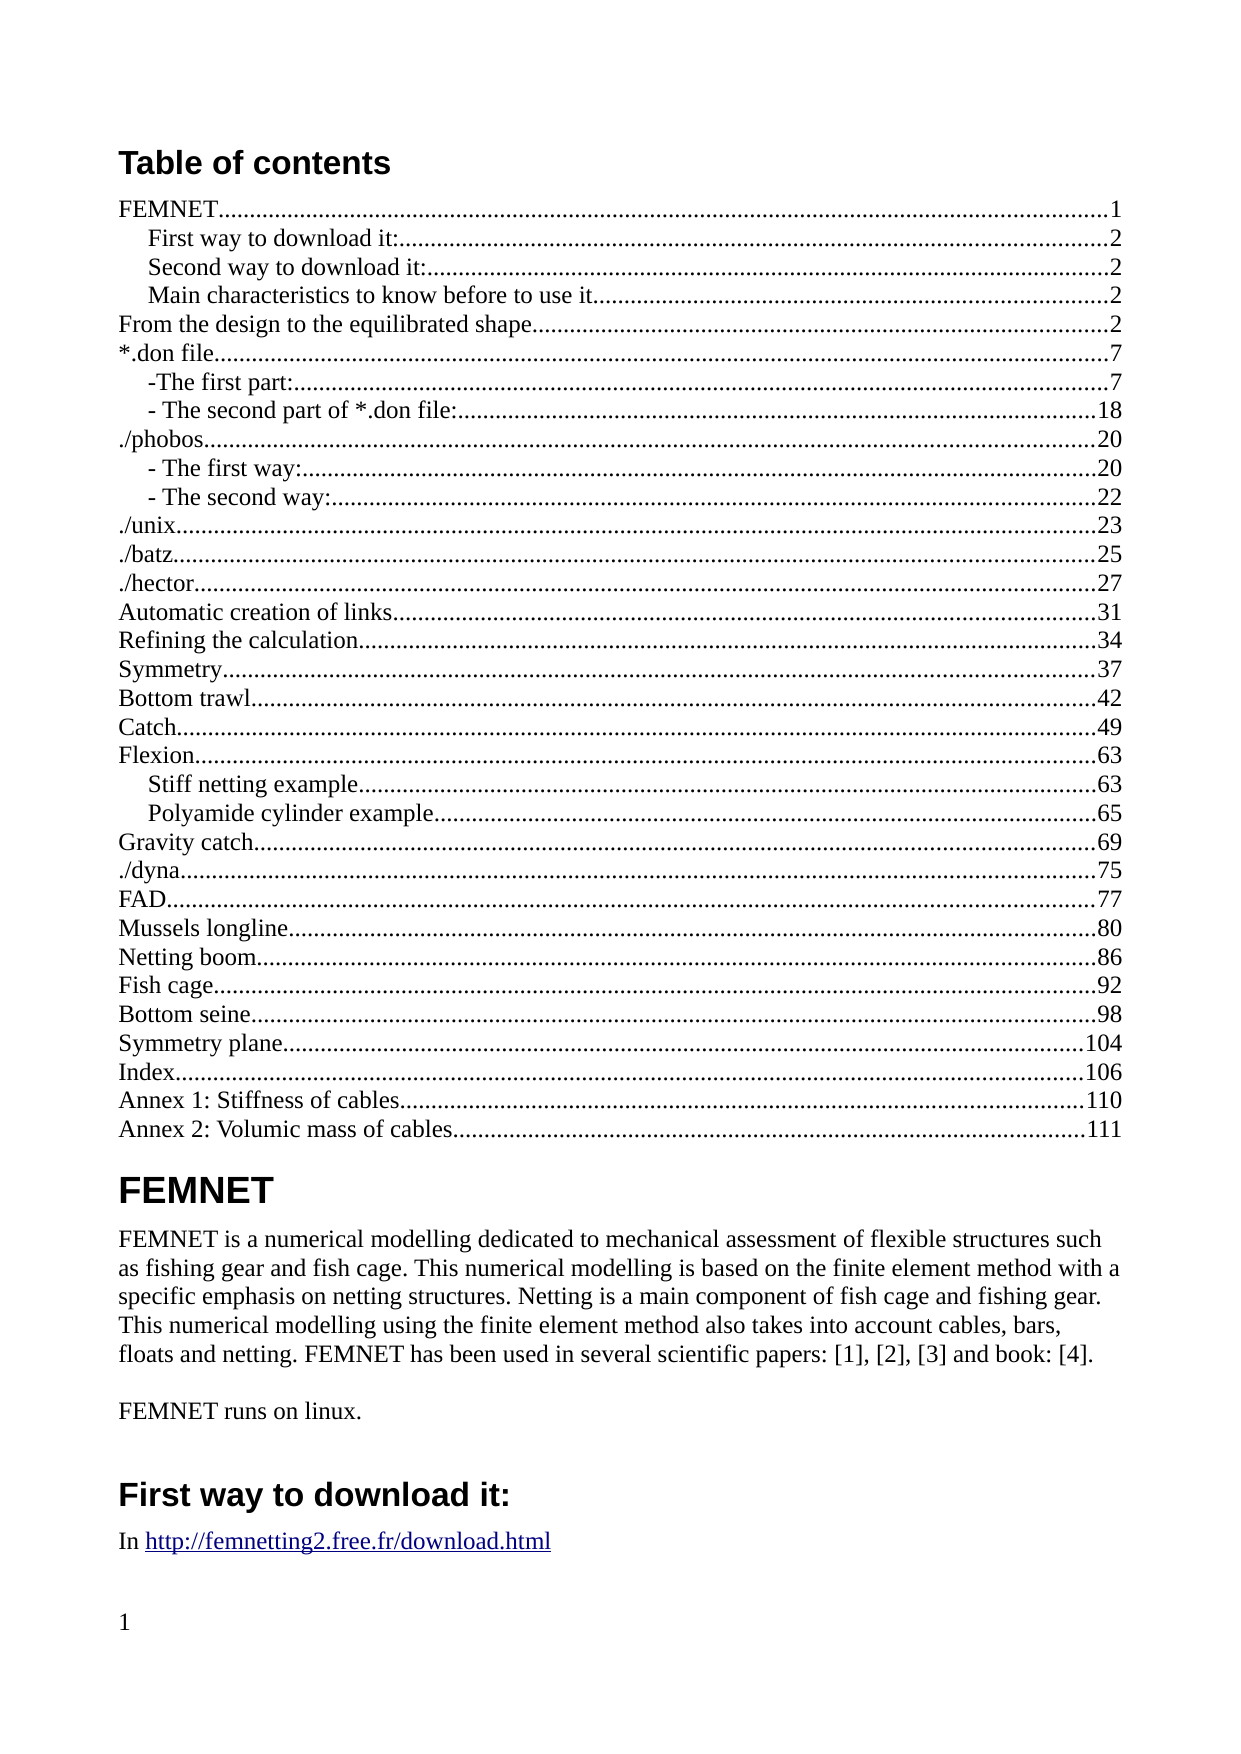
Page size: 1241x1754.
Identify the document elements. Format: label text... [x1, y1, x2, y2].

text Symmetry plane 104 [118, 1028, 1122, 1057]
text FEMNET runs on linux. [118, 1396, 1122, 1425]
text Catch 49 [118, 712, 1122, 740]
subtitle FEMNET [118, 1168, 1122, 1211]
text FEMNET is a numerical modelling dedicated to mechanical assessment of flexible structures such as fishing gear and fish cage. This numerical modelling is based on the finite element method with a specific emphasis on netting structures. Netting is a main component of fish cage and fishing gear. This numerical modelling using the finite element method also takes into account cables, bars, floats and netting. FEMNET has been used in several scientific papers: [1], [2], [3] and book: [4]. [118, 1224, 1122, 1368]
text FAD 77 [118, 884, 1122, 913]
text ./batz 25 [118, 539, 1122, 568]
text Annex 1: Stiffness of cables 110 [118, 1085, 1122, 1114]
subtitle Table of contents [118, 143, 1122, 182]
text ./phobos 20 [118, 424, 1122, 453]
text -The first part: 7 [148, 367, 1122, 395]
text Gravity catch 69 [118, 827, 1122, 855]
text Refining the calculation 34 [118, 625, 1122, 654]
text In http://femnetting2.free.fr/download.html [118, 1526, 1122, 1555]
text From the design to the equilibrated shape 2 [118, 309, 1122, 338]
text - The second way: 22 [148, 482, 1122, 510]
text Bottom seine 98 [118, 999, 1122, 1028]
text Netting boom 86 [118, 942, 1122, 970]
text - The first way: 20 [148, 453, 1122, 482]
text ./unix 23 [118, 510, 1122, 539]
text Mussels longline 80 [118, 913, 1122, 942]
text ./dyna 75 [118, 855, 1122, 884]
subtitle First way to download it: [118, 1475, 1122, 1513]
text Annex 2: Volumic mass of cables 111 [118, 1114, 1122, 1143]
text FEMNET 1 [118, 194, 1122, 223]
text Fish cage 92 [118, 970, 1122, 999]
text Main characteristics to know before to use it 2 [148, 280, 1122, 309]
text Bottom trawl 42 [118, 683, 1122, 712]
text Symmetry 37 [118, 654, 1122, 683]
text Polyamide cylinder example 65 [148, 798, 1122, 827]
text Second way to download it: 2 [148, 252, 1122, 280]
text Stiff netting example. 63 [148, 769, 1122, 798]
text - The second part of *.don file: 18 [148, 395, 1122, 424]
text Flexion 63 [118, 740, 1122, 769]
text Index 106 [118, 1057, 1122, 1085]
text First way to download it: 2 [148, 223, 1122, 252]
text ./hector 27 [118, 568, 1122, 597]
text Automatic creation of links 31 [118, 597, 1122, 625]
text *.don file 7 [118, 338, 1122, 367]
